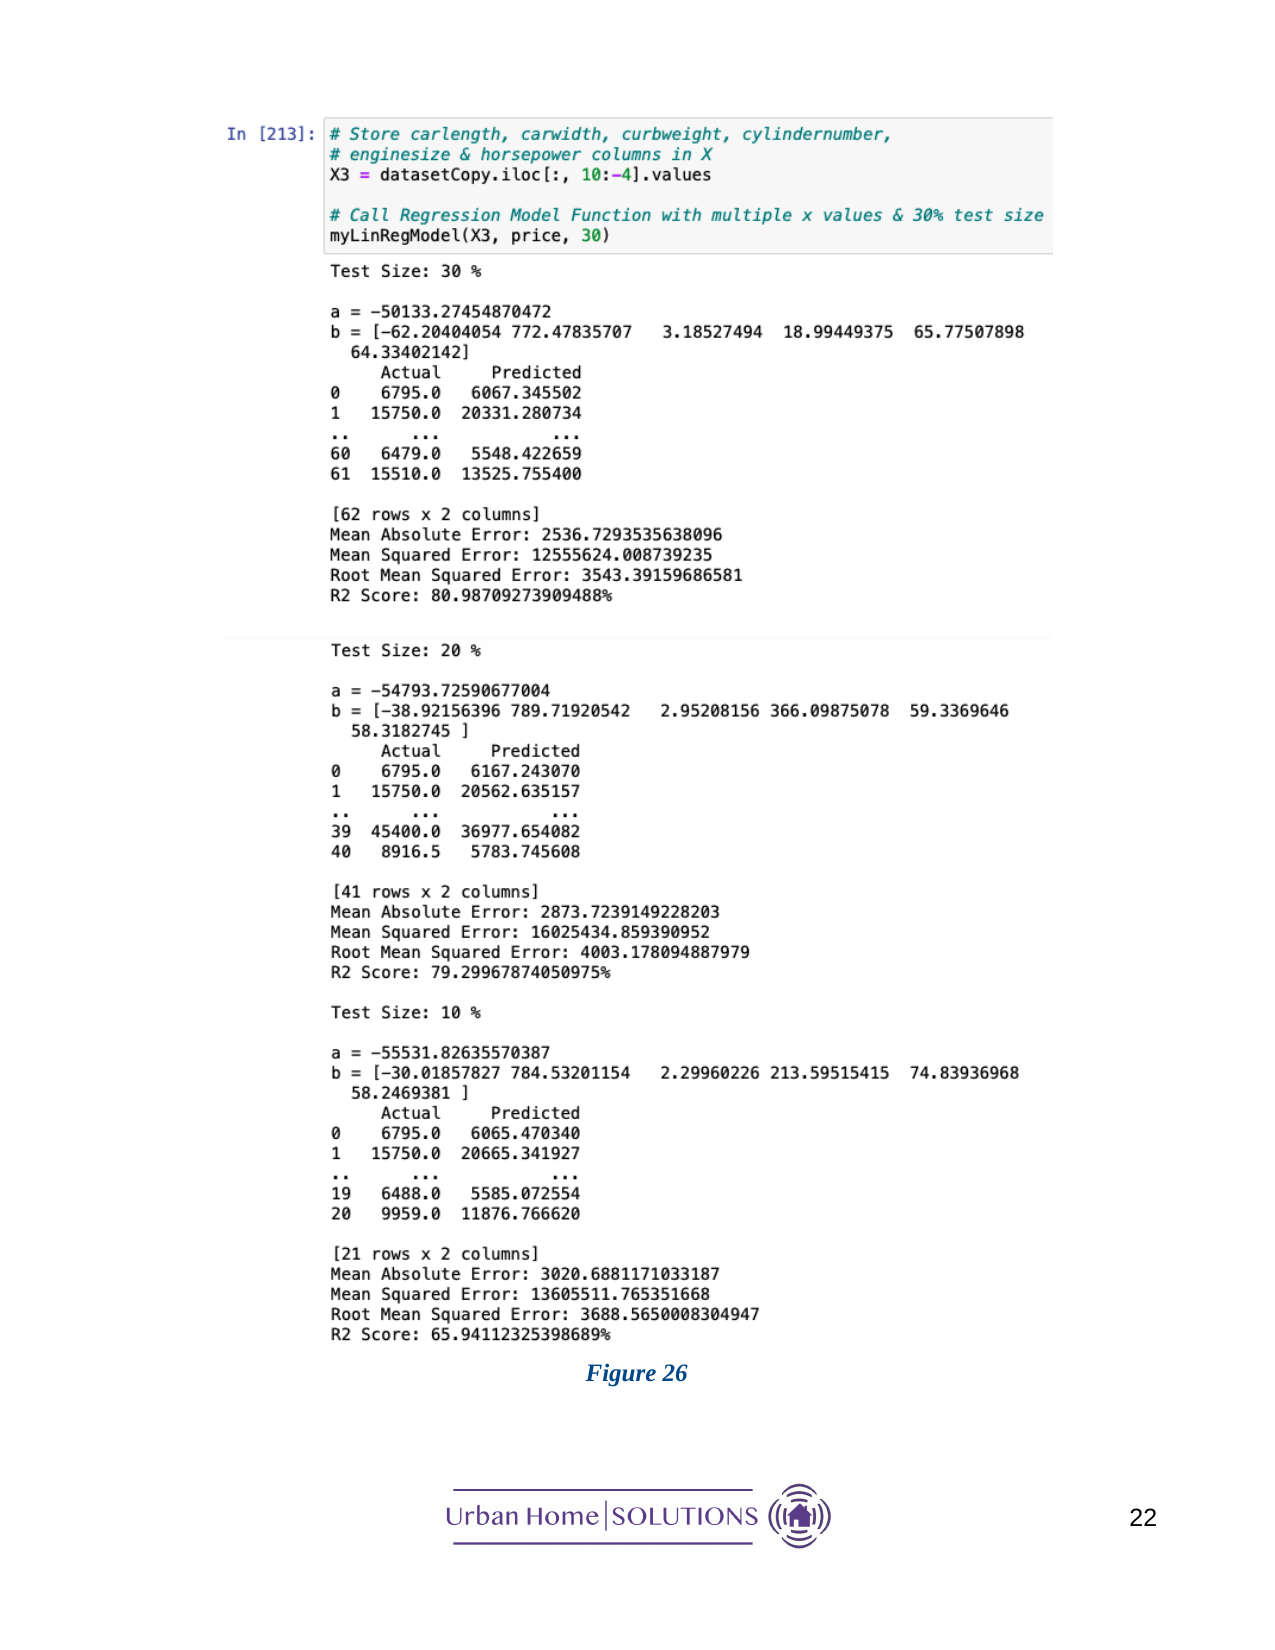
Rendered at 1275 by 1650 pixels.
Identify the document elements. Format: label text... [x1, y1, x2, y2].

text Figure 26 [207, 648, 1068, 1387]
picture [225, 636, 1050, 1358]
picture [221, 109, 1054, 618]
picture [432, 1474, 844, 1557]
